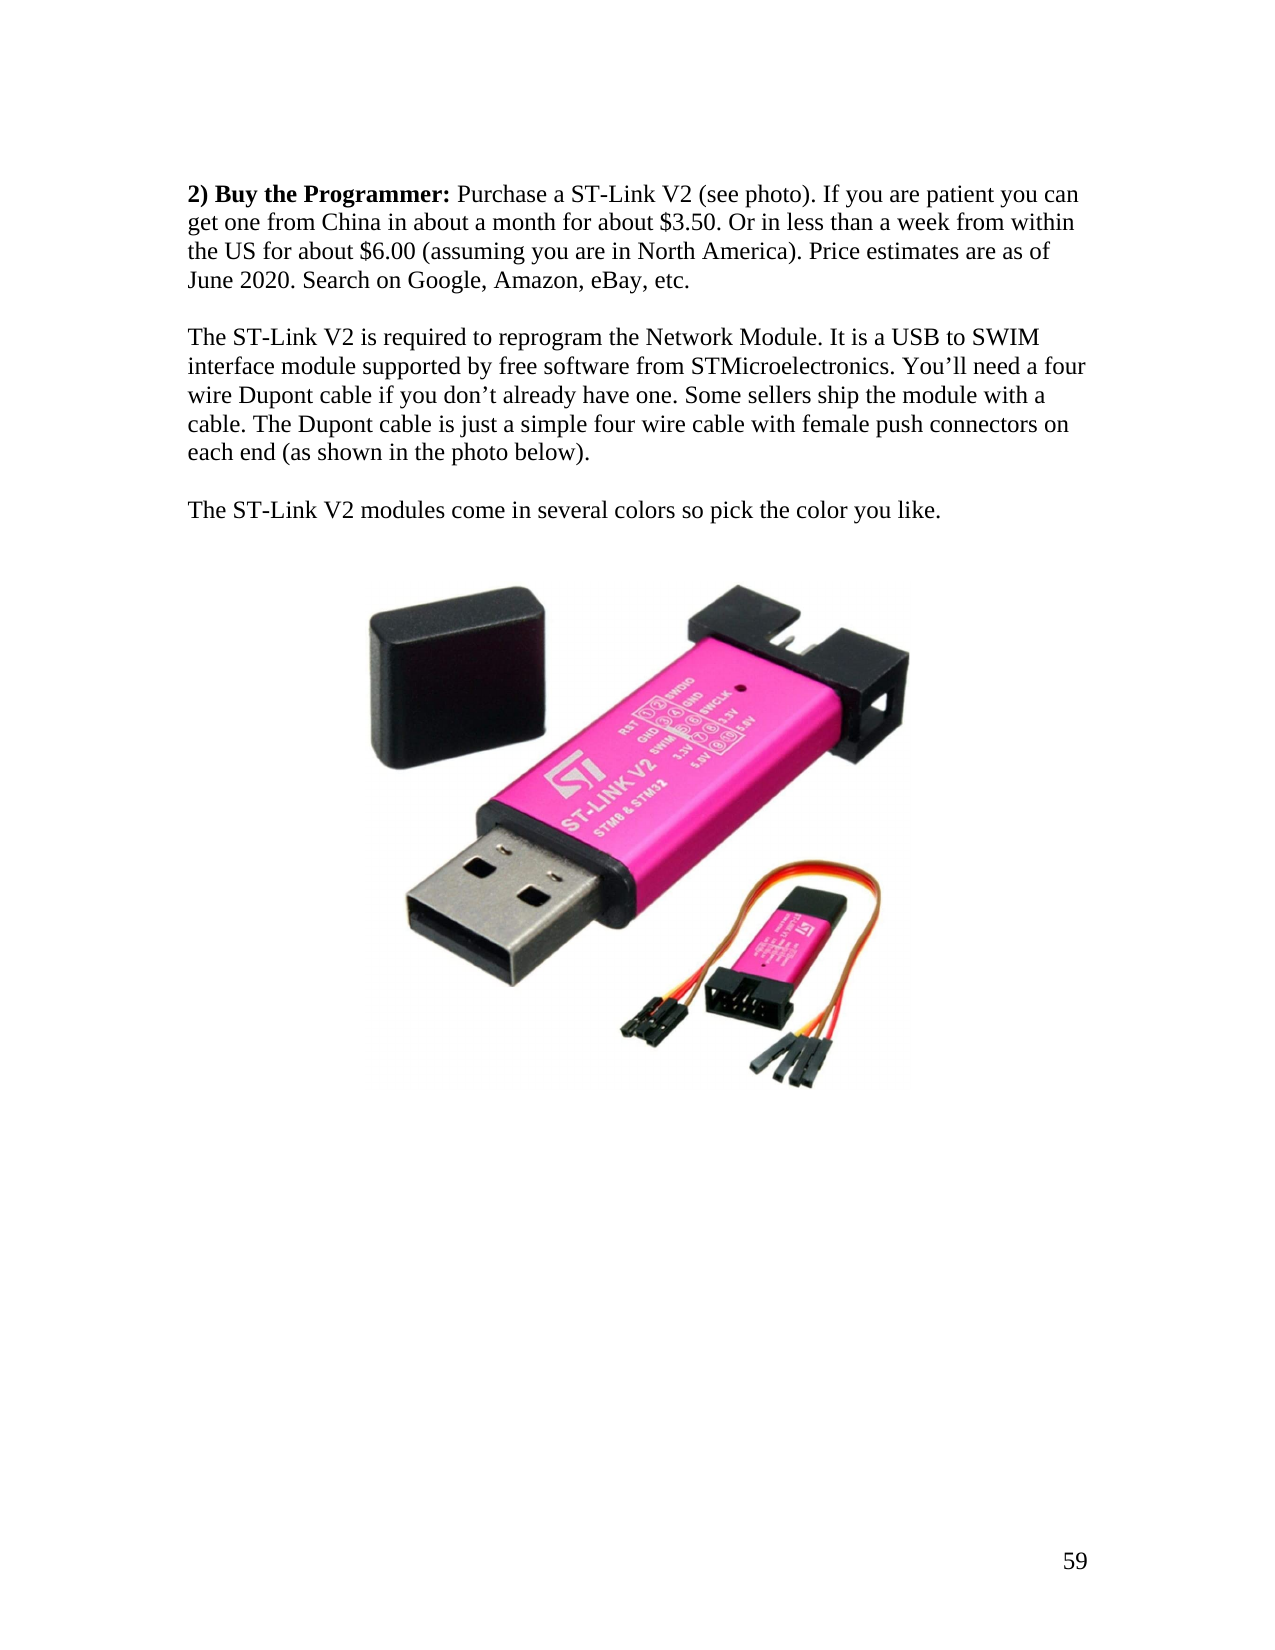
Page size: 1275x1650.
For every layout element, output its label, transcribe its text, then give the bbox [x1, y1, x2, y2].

text The ST-Link V2 is required to reprogram the Network Module. It is a USB to SWIM interface module supported by free software from STMicroelectronics. You’ll need a four wire Dupont cable if you don’t already have one. Some sellers ship the module with a cable. The Dupont cable is just a simple four wire cable with female push connectors on each end (as shown in the photo below). [187, 322, 1087, 466]
text The ST-Link V2 modules come in several colors so pick the color you like. [187, 495, 1087, 524]
picture [364, 581, 911, 1090]
text 2) Buy the Programmer: Purchase a ST-Link V2 (see photo). If you are patient you can get one from China in about a month for about $3.50. Or in less than a week from within the US for about $6.00 (assuming you are in North America). Price estimates are as of June 2020. Search on Google, Amazon, eBay, etc. [187, 179, 1087, 294]
